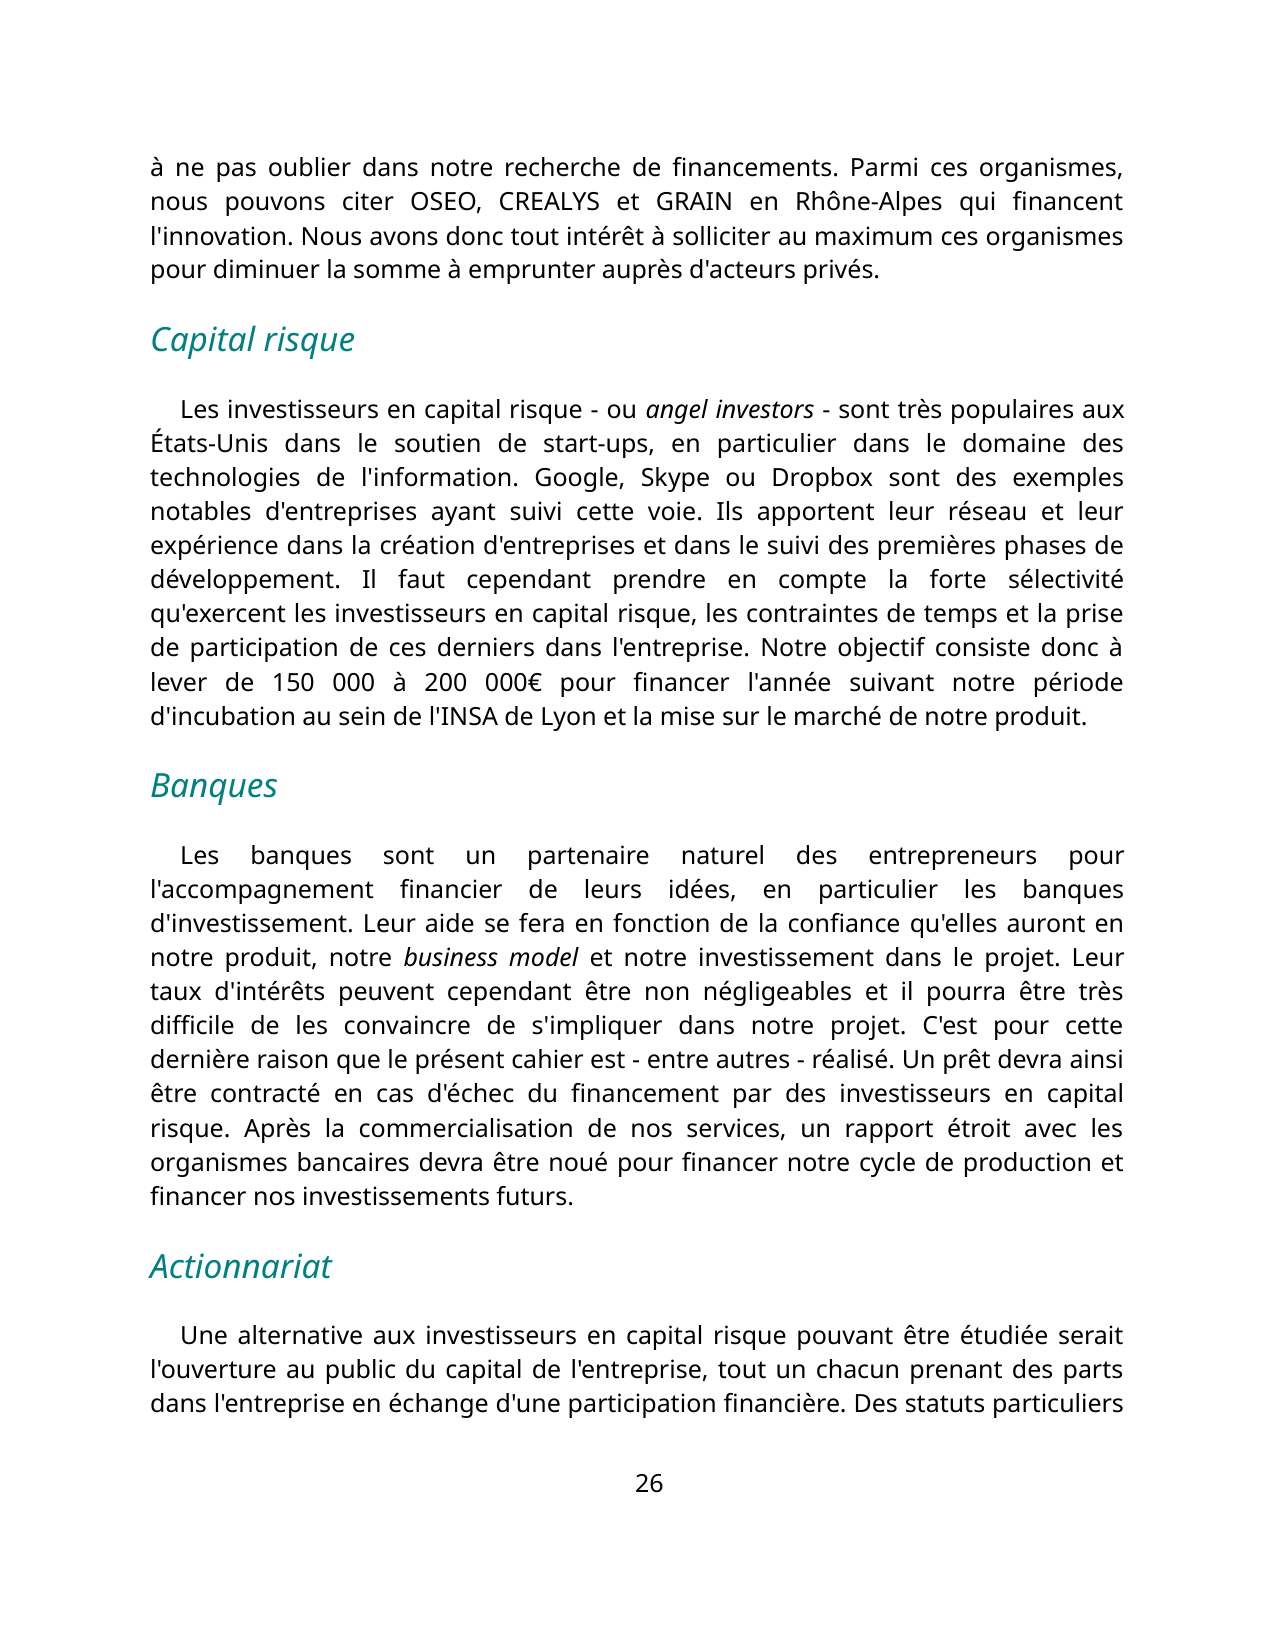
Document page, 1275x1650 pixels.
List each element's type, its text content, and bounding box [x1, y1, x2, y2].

subtitle Banques [150, 762, 1125, 808]
text à ne pas oublier dans notre recherche de financements. Parmi ces organismes, nous pouvons citer OSEO, CREALYS et GRAIN en Rhône-Alpes qui financent l'innovation. Nous avons donc tout intérêt à solliciter au maximum ces organismes pour diminuer la somme à emprunter auprès d'acteurs privés. [150, 150, 1125, 286]
text Les investisseurs en capital risque - ou angel investors - sont très populaires aux États-Unis dans le soutien de start-ups, en particulier dans le domaine des technologies de l'information. Google, Skype ou Dropbox sont des exemples notables d'entreprises ayant suivi cette voie. Ils apportent leur réseau et leur expérience dans la création d'entreprises et dans le suivi des premières phases de développement. Il faut cependant prendre en compte la forte sélectivité qu'exercent les investisseurs en capital risque, les contraintes de temps et la prise de participation de ces derniers dans l'entreprise. Notre objectif consiste donc à lever de 150 000 à 200 000€ pour financer l'année suivant notre période d'incubation au sein de l'INSA de Lyon et la mise sur le marché de notre produit. [150, 392, 1125, 732]
subtitle Capital risque [150, 316, 1125, 362]
text Une alternative aux investisseurs en capital risque pouvant être étudiée serait l'ouverture au public du capital de l'entreprise, tout un chacun prenant des parts dans l'entreprise en échange d'une participation financière. Des statuts particuliers [150, 1318, 1125, 1420]
text Les banques sont un partenaire naturel des entrepreneurs pour l'accompagnement financier de leurs idées, en particulier les banques d'investissement. Leur aide se fera en fonction de la confiance qu'elles auront en notre produit, notre business model et notre investissement dans le projet. Leur taux d'intérêts peuvent cependant être non négligeables et il pourra être très difficile de les convaincre de s'impliquer dans notre projet. C'est pour cette dernière raison que le présent cahier est - entre autres - réalisé. Un prêt devra ainsi être contracté en cas d'échec du financement par des investisseurs en capital risque. Après la commercialisation de nos services, un rapport étroit avec les organismes bancaires devra être noué pour financer notre cycle de production et financer nos investissements futurs. [150, 838, 1125, 1212]
subtitle Actionnariat [150, 1242, 1125, 1288]
